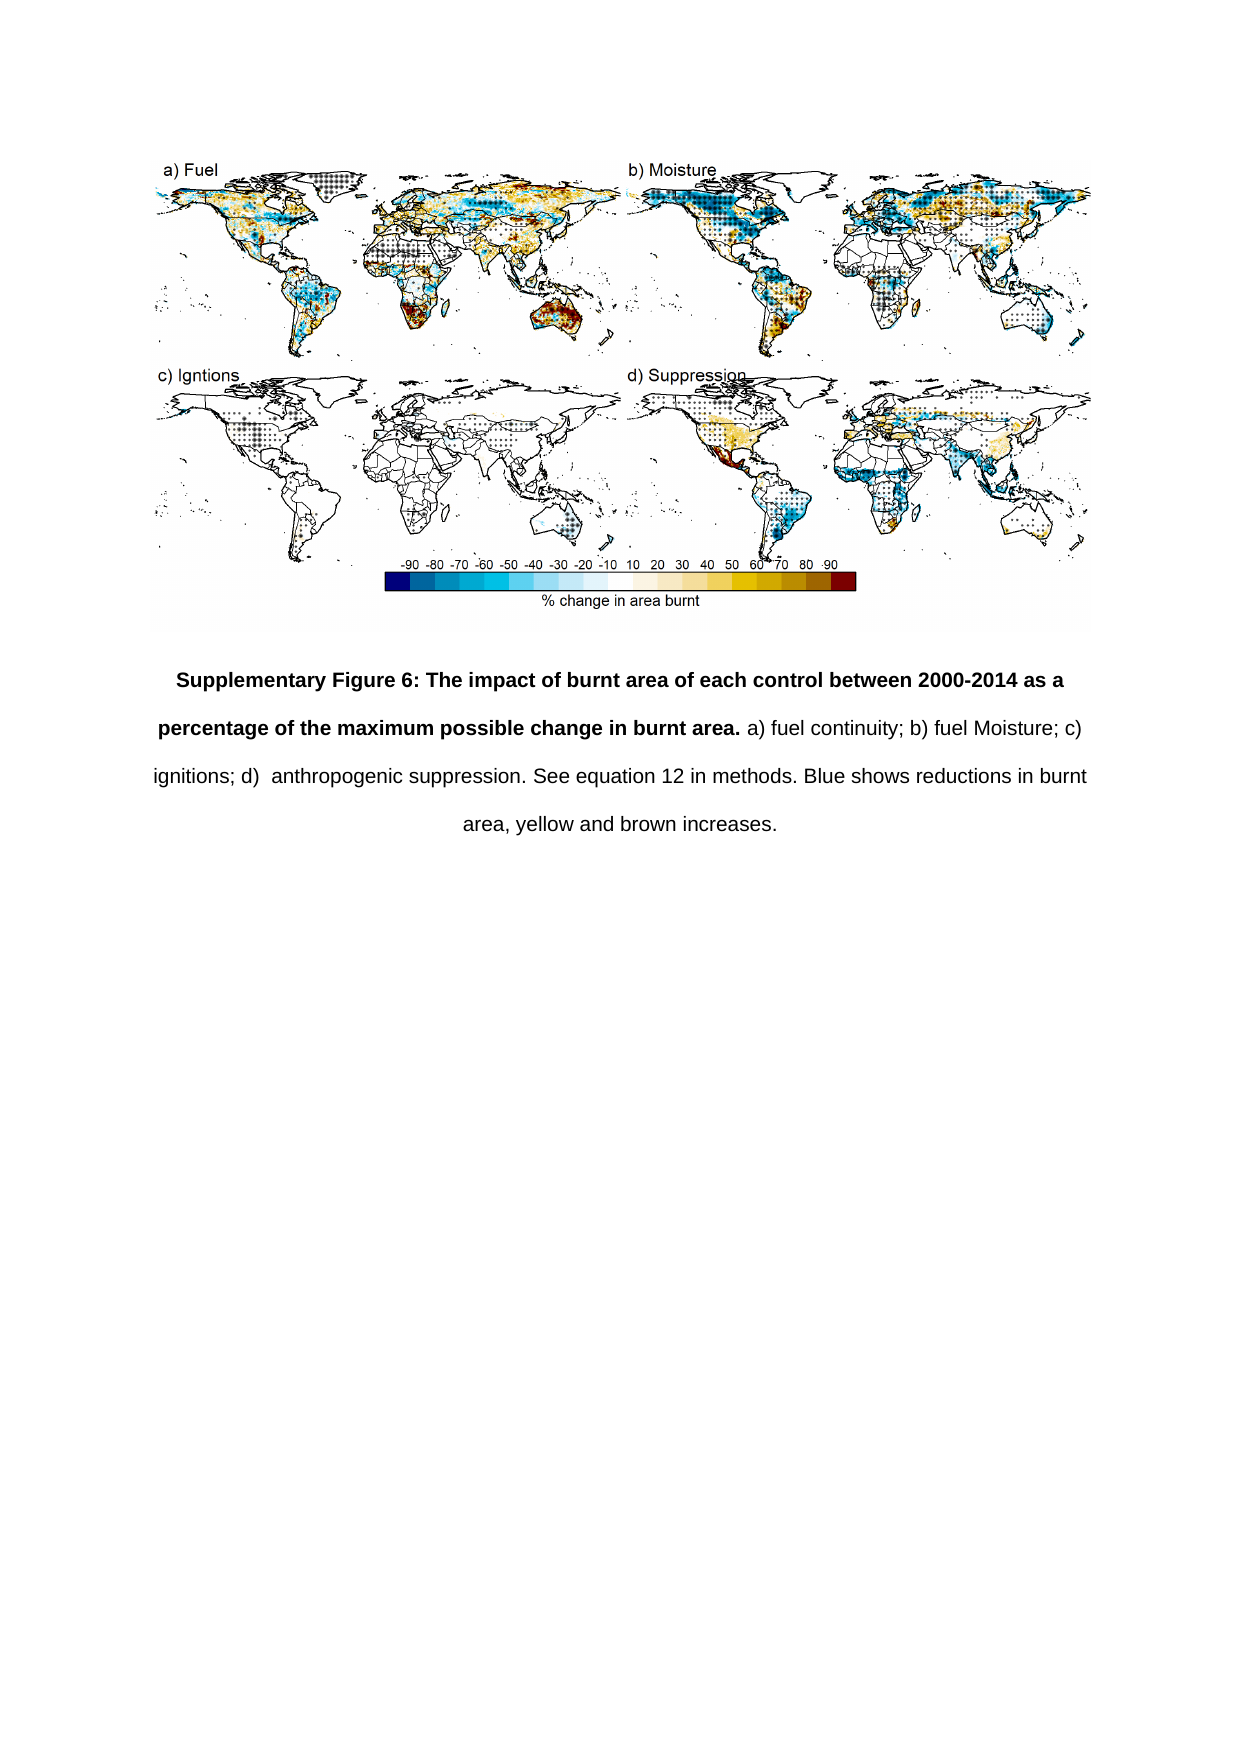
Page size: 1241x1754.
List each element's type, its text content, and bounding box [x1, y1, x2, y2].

picture [150, 160, 1091, 632]
text Supplementary Figure 6: The impact of burnt area of each control between 2000-2014 as a percentage of the maximum possible change in burnt area. a) fuel continuity; b) fuel Moisture; c) ignitions; d) anthropogenic suppression. See equation 12 in methods. Blue shows reductions in burnt area, yellow and brown increases. [150, 668, 1090, 836]
